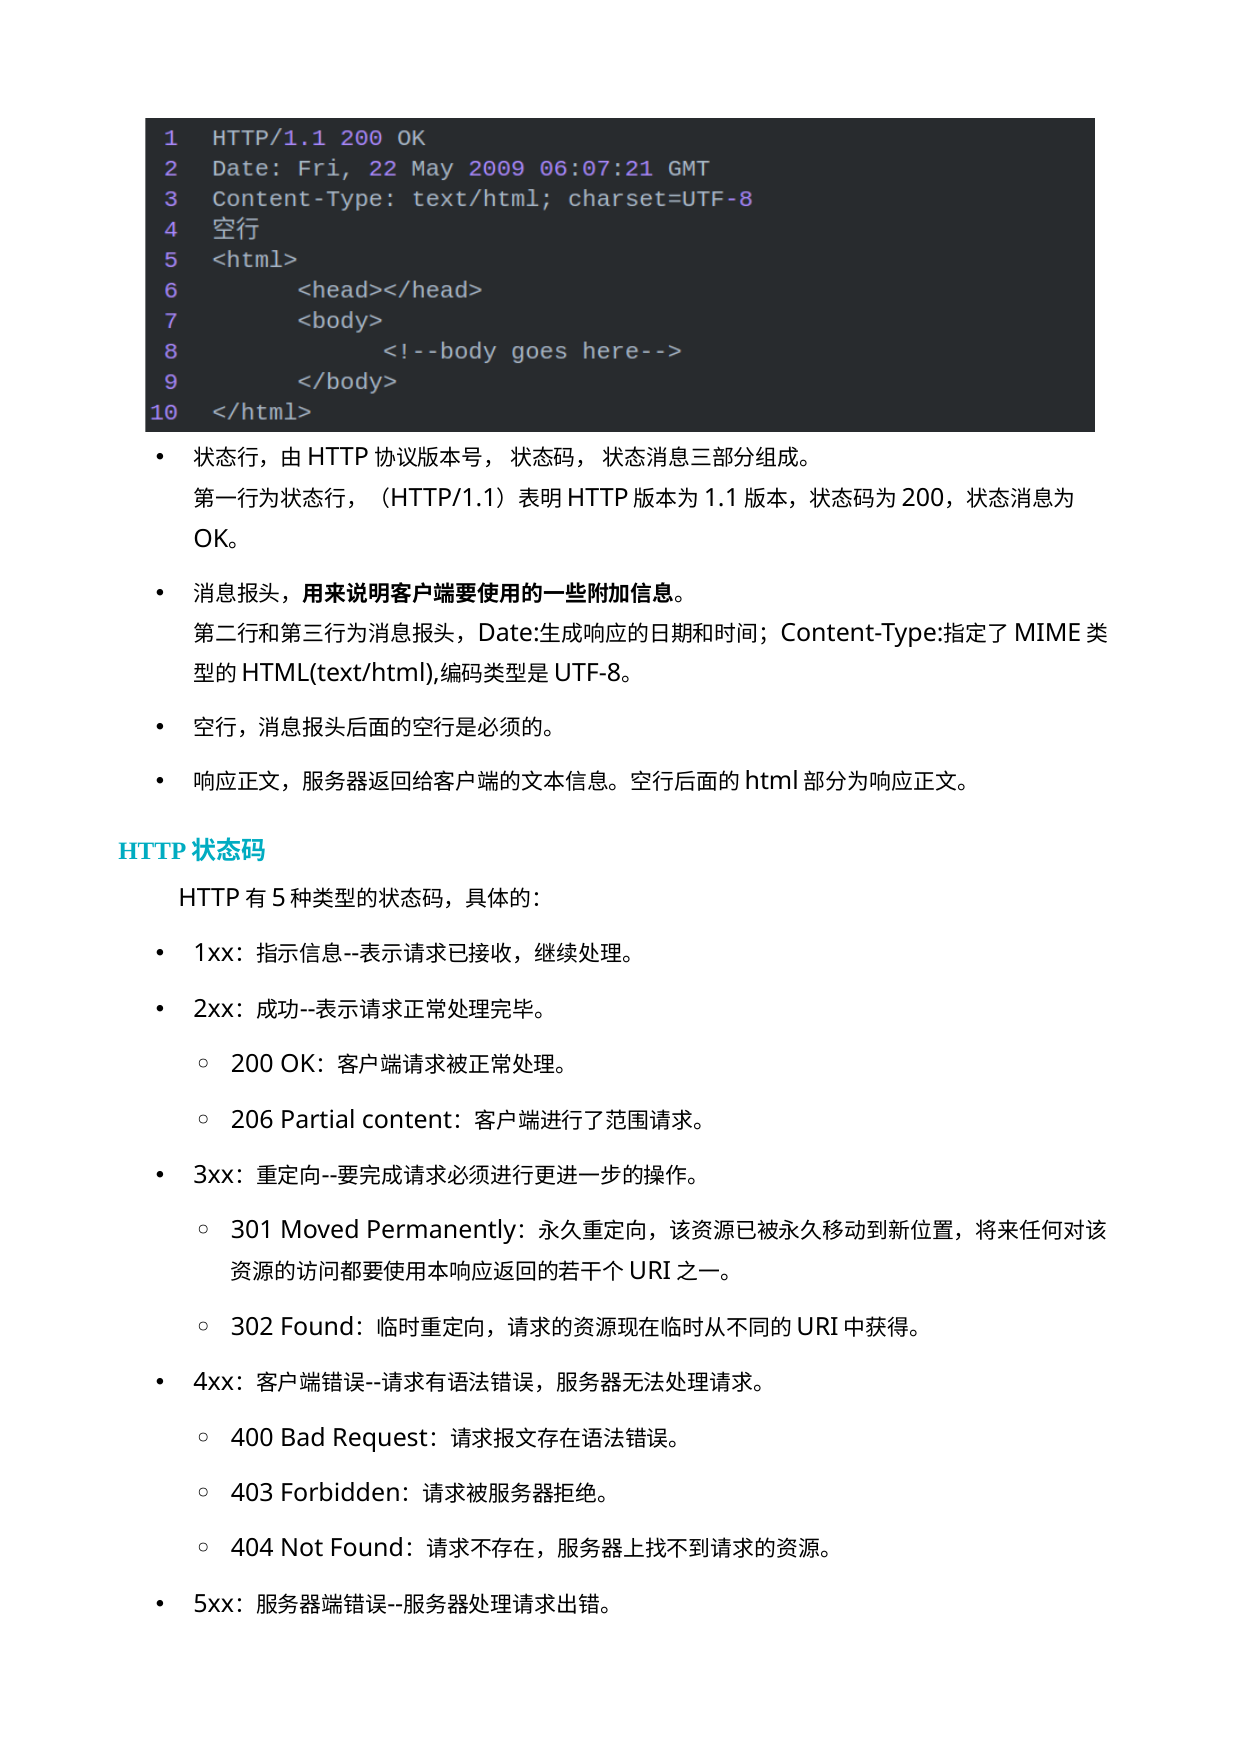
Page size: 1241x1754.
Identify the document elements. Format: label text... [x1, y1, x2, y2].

list 空行，消息报头后面的空行是必须的。 [156, 710, 1122, 742]
list 301 Moved Permanently：永久重定向，该资源已被永久移动到新位置，将来任何对该资源的访问都要使用本响应返回的若干个URI之一。 [193, 1212, 1122, 1287]
list 403 Forbidden：请求被服务器拒绝。 [193, 1474, 1122, 1509]
list 1xx：指示信息--表示请求已接收，继续处理。 [156, 935, 1122, 969]
list 响应正文，服务器返回给客户端的文本信息。空行后面的html部分为响应正文。 [156, 763, 1122, 797]
list 2xx：成功--表示请求正常处理完毕。 [156, 990, 1122, 1024]
picture [145, 118, 1095, 432]
list 状态行，由HTTP协议版本号， 状态码， 状态消息三部分组成。 第一行为状态行，（HTTP/1.1）表明HTTP版本为1.1版本，状态码为200，状态消息为OK。 [156, 118, 1122, 554]
list 404 Not Found：请求不存在，服务器上找不到请求的资源。 [193, 1530, 1122, 1564]
list 206 Partial content：客户端进行了范围请求。 [193, 1101, 1122, 1135]
list 302 Found：临时重定向，请求的资源现在临时从不同的URI中获得。 [193, 1308, 1122, 1342]
text HTTP有5种类型的状态码，具体的： [118, 879, 1122, 914]
list 3xx：重定向--要完成请求必须进行更进一步的操作。 [156, 1157, 1122, 1191]
list 5xx：服务器端错误--服务器处理请求出错。 [156, 1585, 1122, 1619]
list 400 Bad Request：请求报文存在语法错误。 [193, 1419, 1122, 1453]
subtitle HTTP状态码 [118, 831, 1122, 867]
list 4xx：客户端错误--请求有语法错误，服务器无法处理请求。 [156, 1364, 1122, 1398]
list 消息报头，用来说明客户端要使用的一些附加信息。 第二行和第三行为消息报头，Date:生成响应的日期和时间；Content-Type:指定了MIME类型的HTML(text/html),编码类型是UTF-8。 [156, 576, 1122, 689]
list 200 OK：客户端请求被正常处理。 [193, 1046, 1122, 1080]
